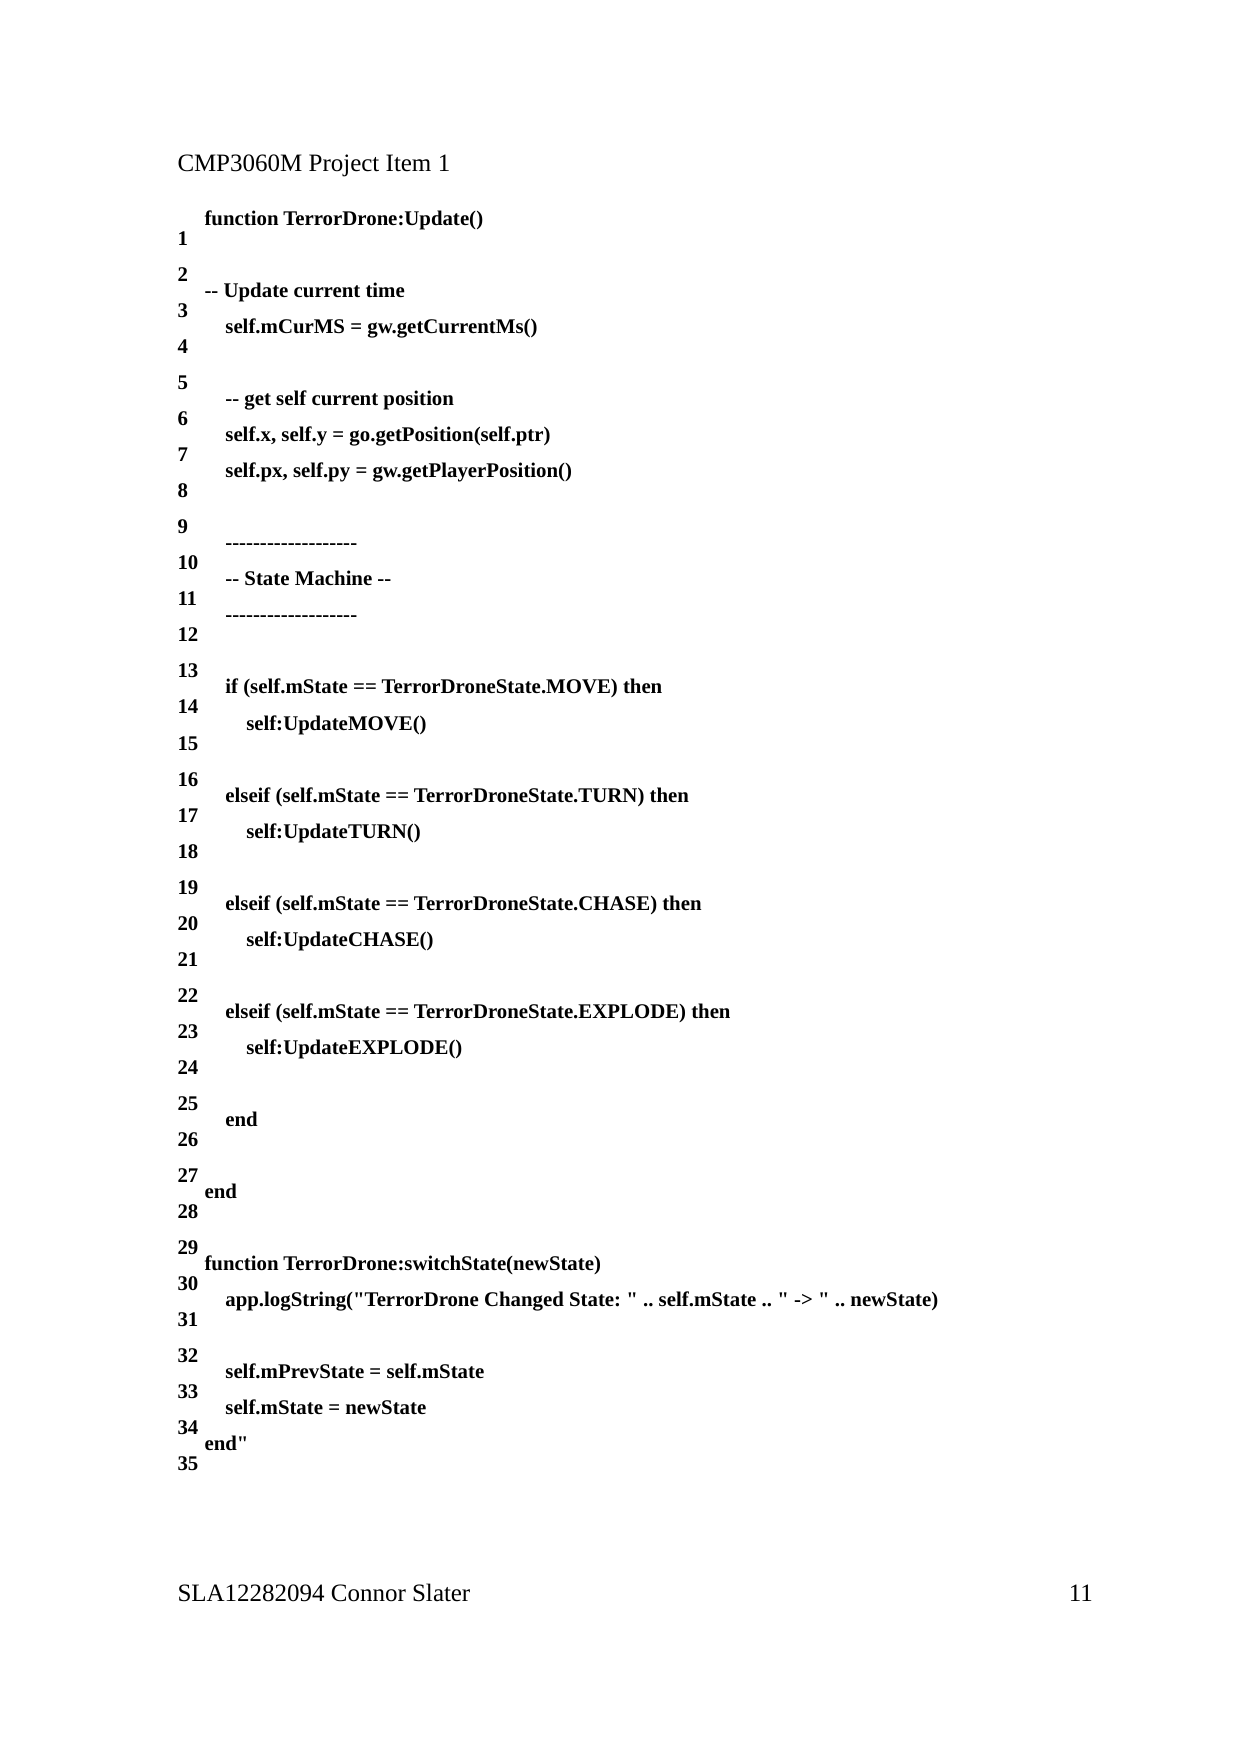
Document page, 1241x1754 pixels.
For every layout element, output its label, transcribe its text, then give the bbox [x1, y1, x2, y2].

table_header 1 2 3 4 5 6 7 8 9 10 11 12 13 14 15 16 17 18 19 20 21 22 23 24 25 26 27 28 29 30 31 32 33 34 35 [177, 206, 204, 1496]
table_header function TerrorDrone:Update() -- Update current time self.mCurMS = gw.getCurrentMs() -- get self current position self.x, self.y = go.getPosition(self.ptr) self.px, self.py = gw.getPlayerPosition() ------------------- -- State Machine -- ------------------- if (self.mState == TerrorDroneState.MOVE) then self:UpdateMOVE() elseif (self.mState == TerrorDroneState.TURN) then self:UpdateTURN() elseif (self.mState == TerrorDroneState.CHASE) then self:UpdateCHASE() elseif (self.mState == TerrorDroneState.EXPLODE) then self:UpdateEXPLODE() end end function TerrorDrone:switchState(newState) app.logString("TerrorDrone Changed State: " .. self.mState .. " -> " .. newState) self.mPrevState = self.mState self.mState = newState end" [204, 206, 1181, 1496]
table_cell [204, 1496, 1181, 1520]
table_cell [177, 1496, 204, 1520]
